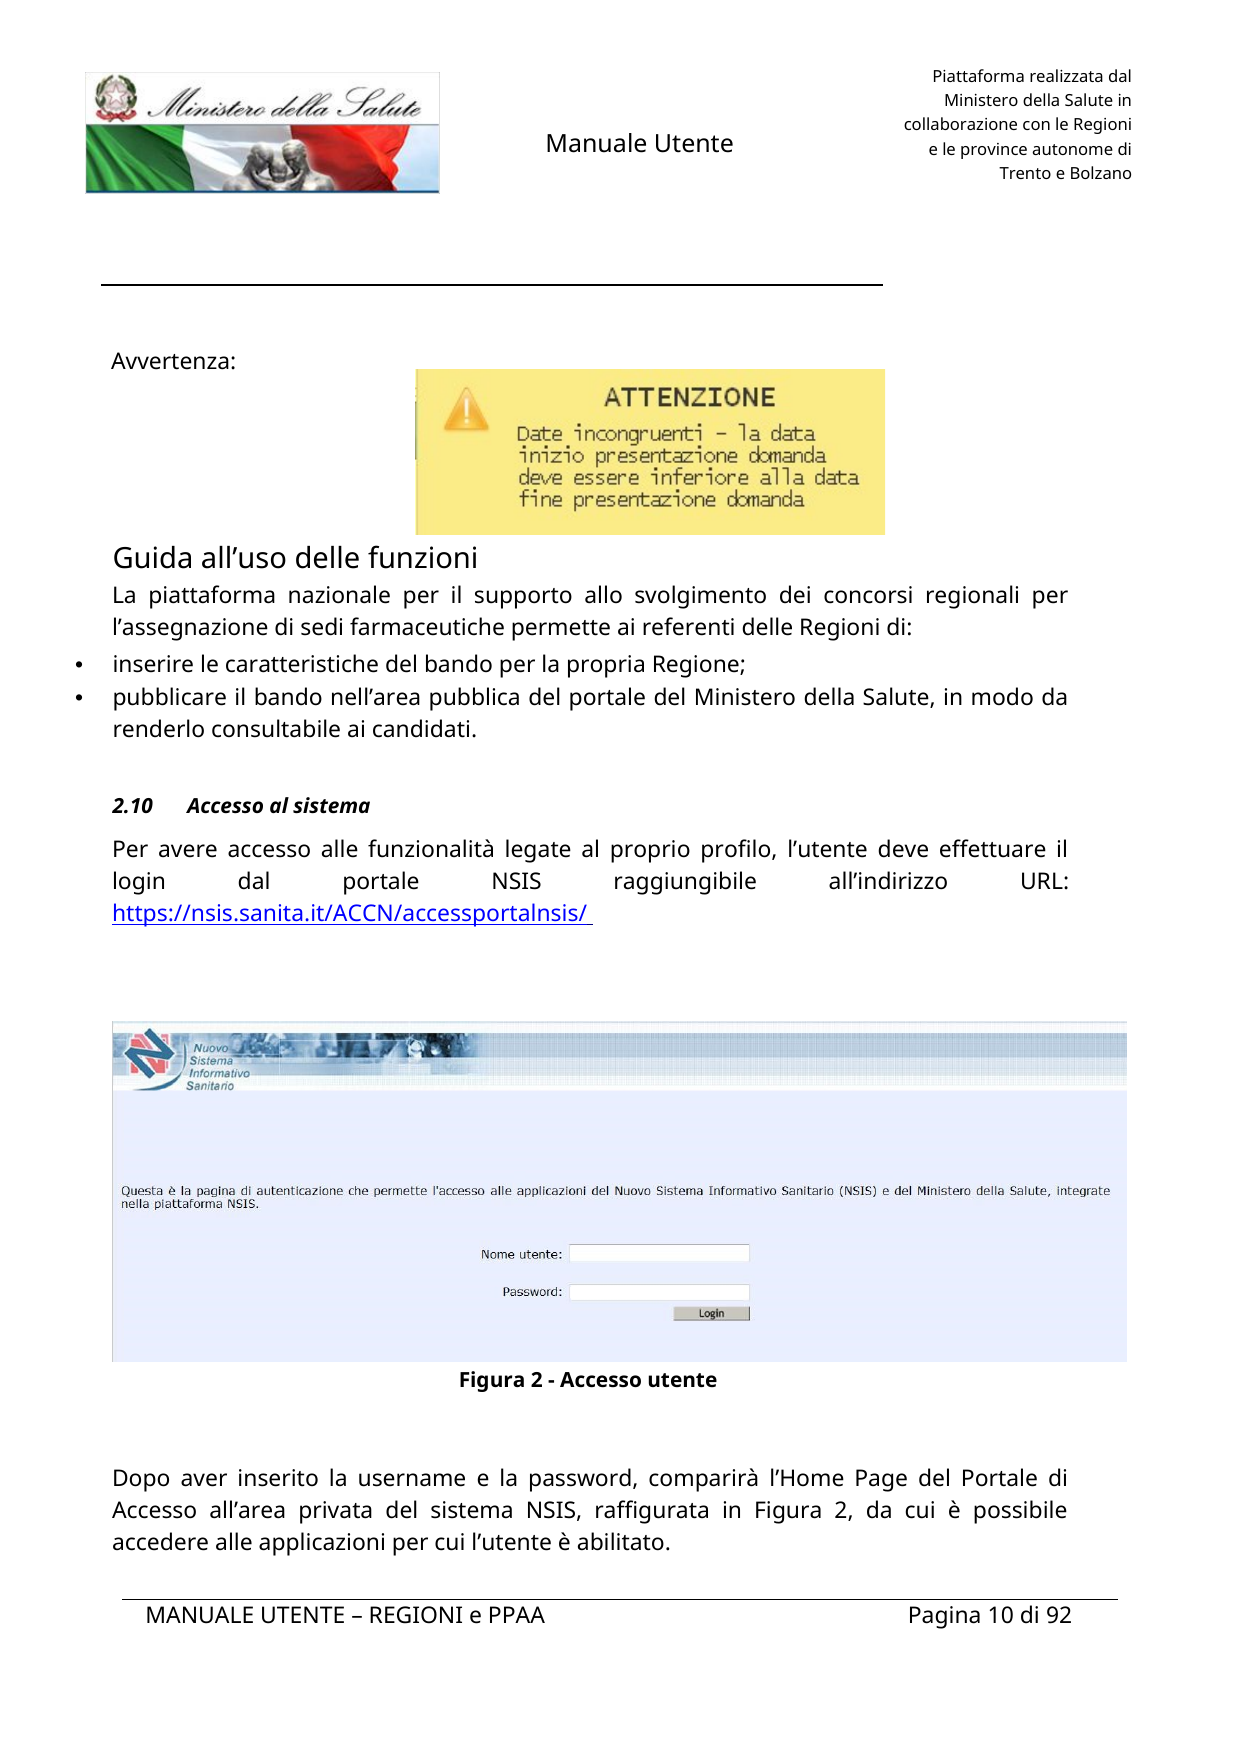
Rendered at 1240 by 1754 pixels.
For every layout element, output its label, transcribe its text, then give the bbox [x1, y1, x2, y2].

list inserire le caratteristiche del bando per la propria Regione; [75, 648, 1069, 679]
subtitle 2.10 Accesso al sistema [112, 791, 1078, 819]
text Per avere accesso alle funzionalità legate al proprio profilo, l’utente deve effettuare il login dal portale NSIS raggiungibile all’indirizzo URL: https://nsis.sanita.it/ACCN/accessportalnsis/ [112, 833, 1069, 928]
list pubblicare il bando nell’area pubblica del portale del Ministero della Salute, in modo da renderlo consultabile ai candidati. [75, 681, 1069, 744]
text Guida all’uso delle funzioni [112, 537, 1078, 577]
text Dopo aver inserito la username e la password, comparirà l’Home Page del Portale di Accesso all’area privata del sistema NSIS, raffigurata in Figura 2, da cui è possibile accedere alle applicazioni per cui l’utente è abilitato. [112, 1462, 1069, 1557]
text Figura 2 - Accesso utente [112, 1365, 1069, 1393]
text La piattaforma nazionale per il supporto allo svolgimento dei concorsi regionali per l’assegnazione di sedi farmaceutiche permette ai referenti delle Regioni di: [112, 579, 1069, 643]
text Avvertenza: [111, 345, 1078, 535]
